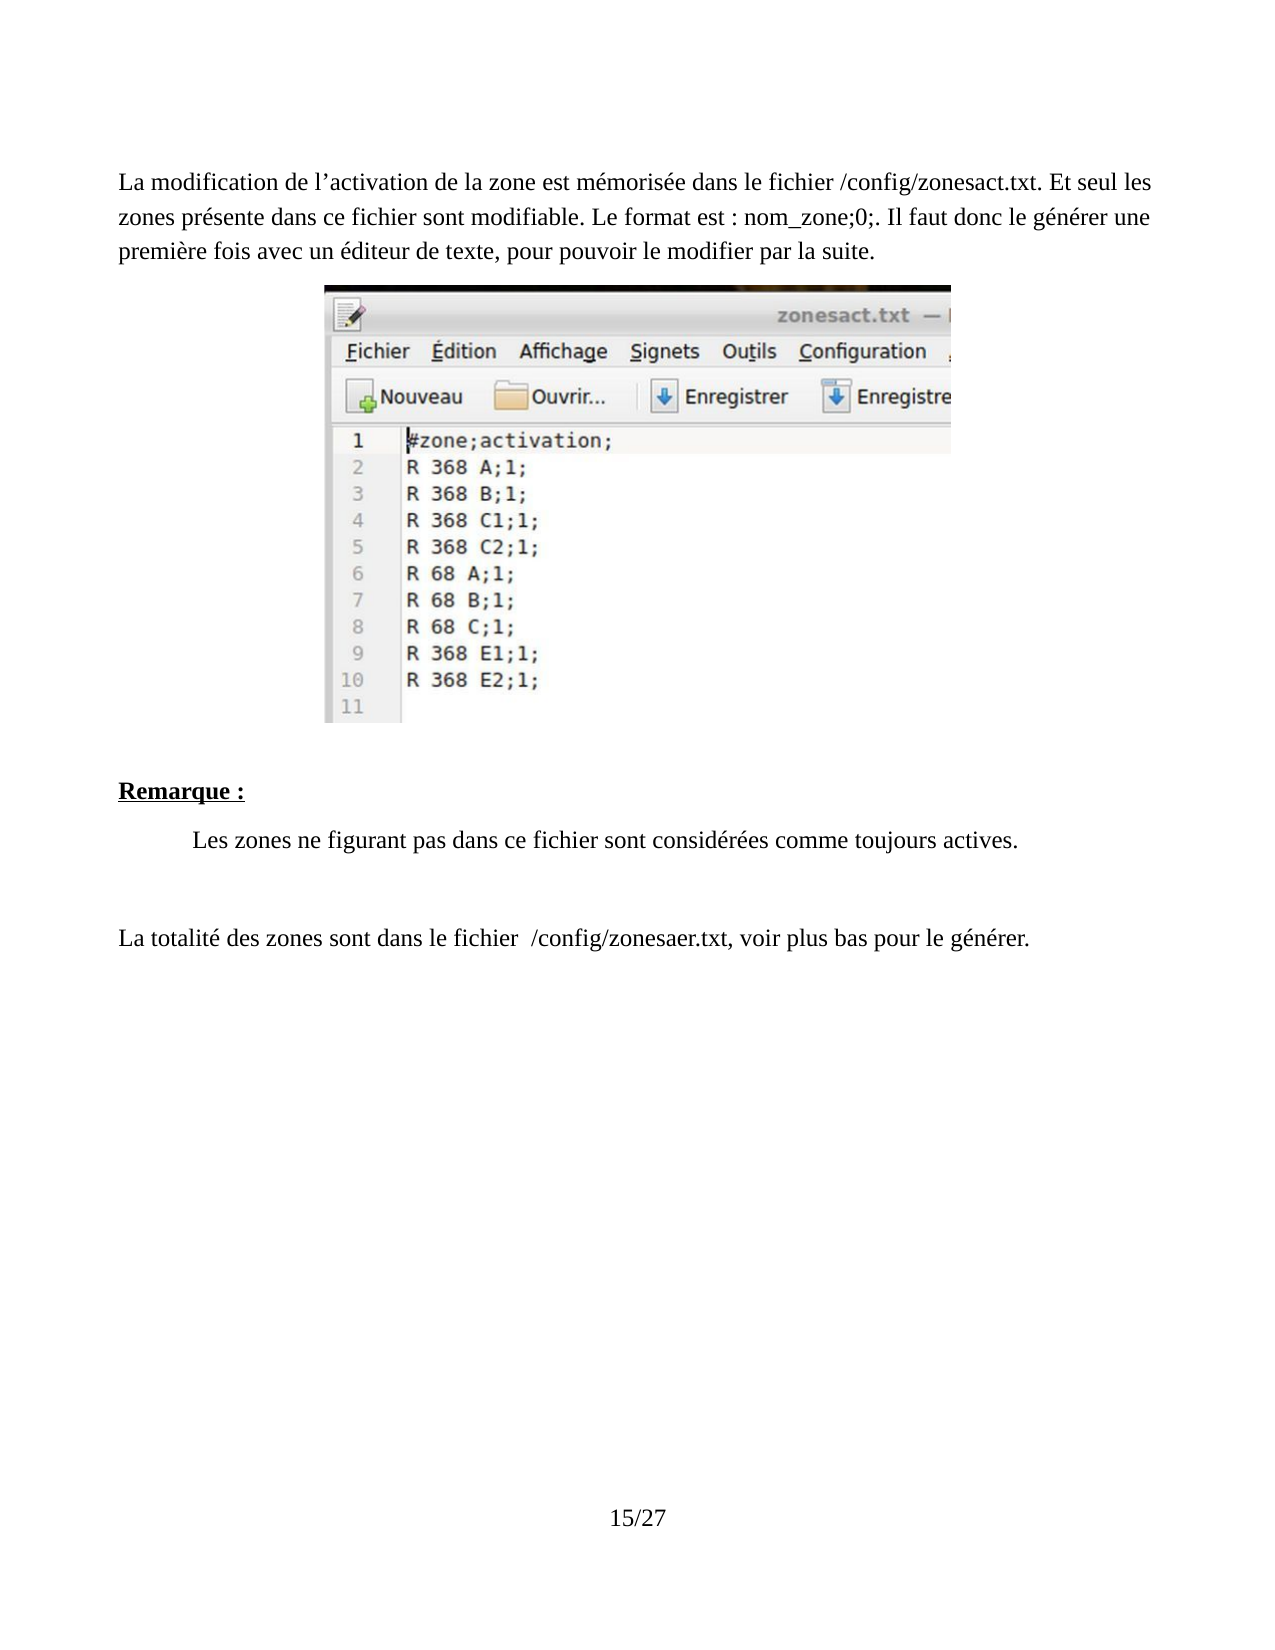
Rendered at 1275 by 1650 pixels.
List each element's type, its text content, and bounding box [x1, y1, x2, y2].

text La totalité des zones sont dans le fichier /config/zonesaer.txt, voir plus bas pour le générer. [118, 923, 1157, 952]
text Remarque : [118, 776, 1157, 804]
text Les zones ne figurant pas dans ce fichier sont considérées comme toujours actives. [118, 825, 1157, 854]
text La modification de l’activation de la zone est mémorisée dans le fichier /config/zonesact.txt. Et seul les zones présente dans ce fichier sont modifiable. Le format est : nom_zone;0;. Il faut donc le générer une première fois avec un éditeur de texte, pour pouvoir le modifier par la suite. [118, 167, 1157, 265]
picture [324, 285, 951, 723]
